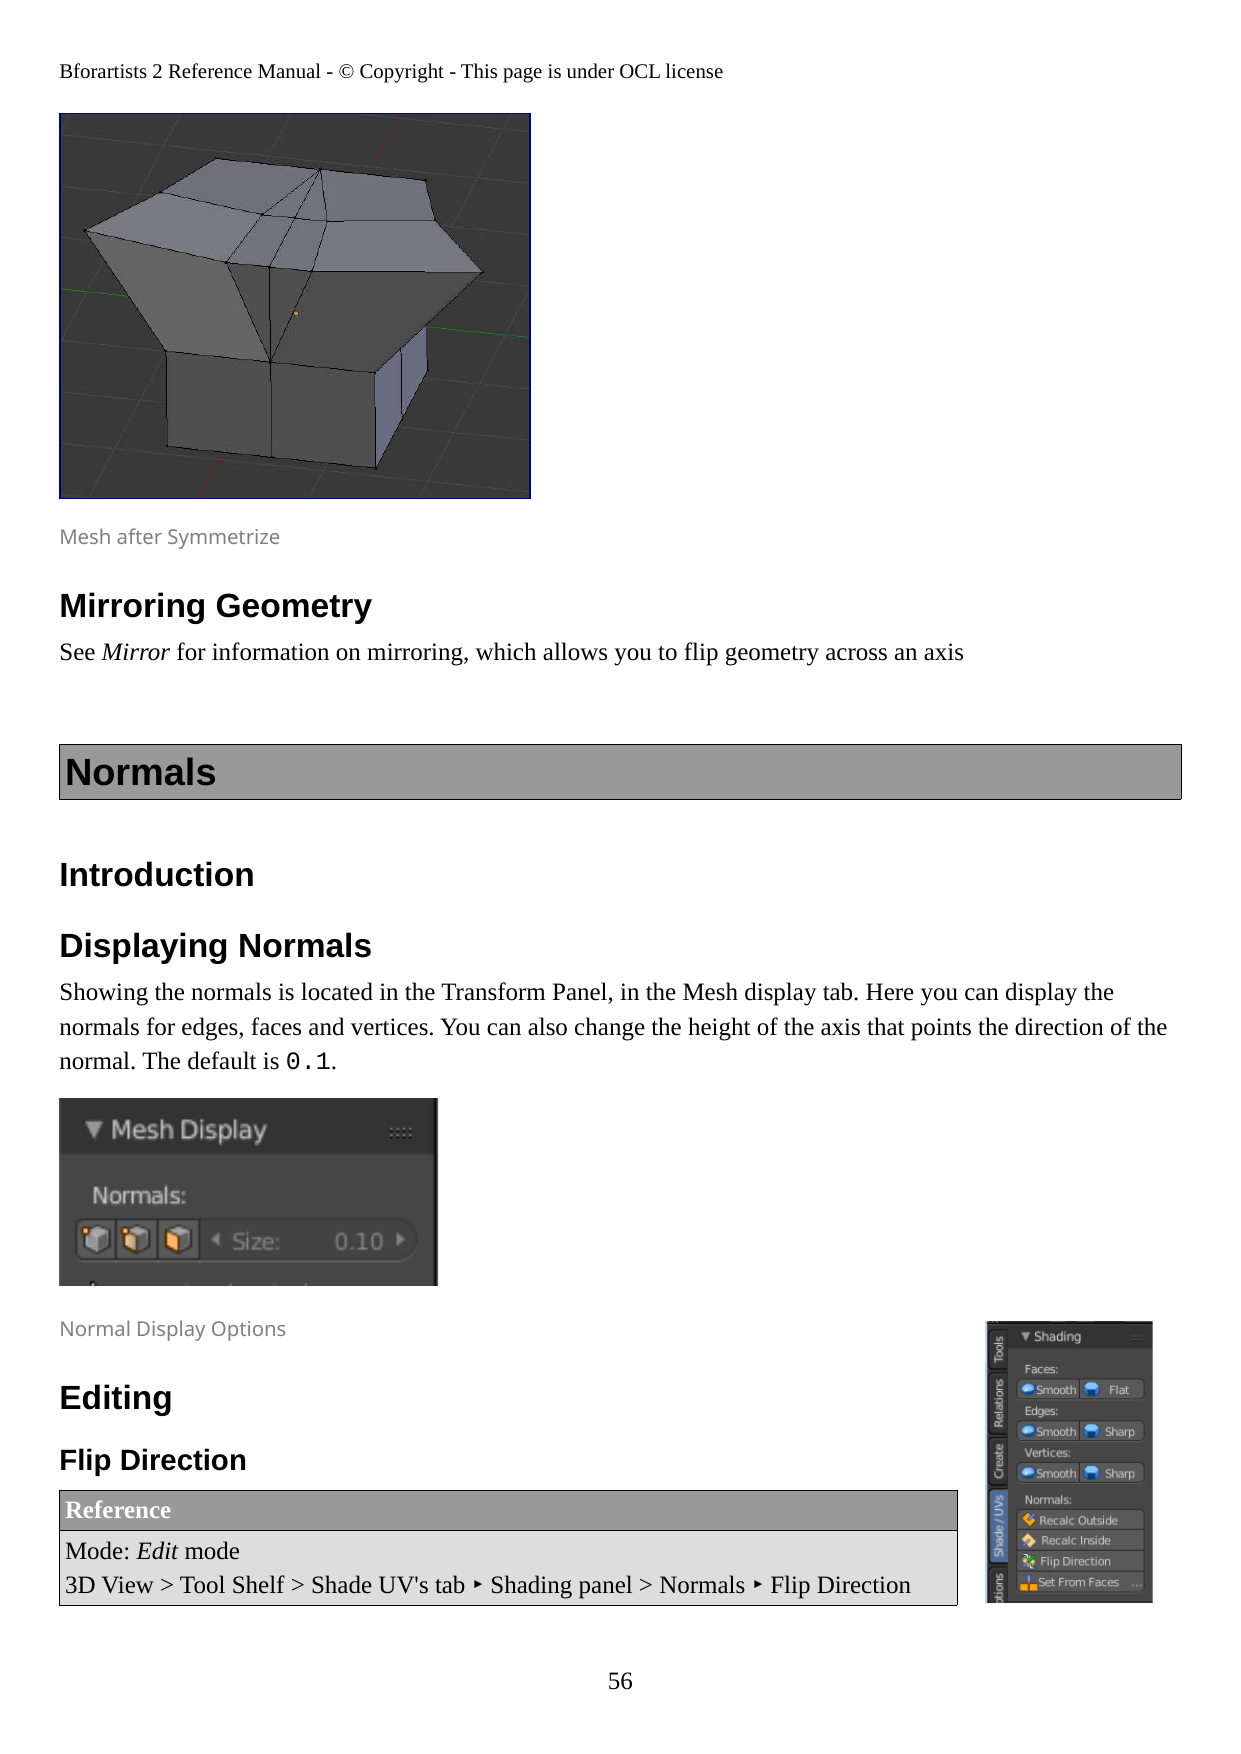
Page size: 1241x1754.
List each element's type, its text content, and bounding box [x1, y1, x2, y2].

picture [985, 1321, 1153, 1603]
table_header Normals [60, 745, 1181, 799]
subtitle Displaying Normals [59, 926, 1181, 965]
table_cell Mode: Edit mode 3D View > Tool Shelf > Shade UV's tab ‣ Shading panel > Normals ‣ Flip Direction [60, 1531, 957, 1605]
subtitle Mirroring Geometry [59, 586, 1181, 625]
text See Mirror for information on mirroring, which allows you to flip geometry across an axis [59, 637, 1181, 666]
subtitle Flip Direction [59, 1443, 985, 1477]
picture [59, 1098, 439, 1286]
text Normal Display Options [59, 1311, 1181, 1342]
picture [61, 114, 529, 498]
table_header Reference [60, 1491, 957, 1530]
subtitle [1153, 1443, 1181, 1477]
subtitle [1153, 1378, 1181, 1416]
subtitle Editing [59, 1378, 985, 1416]
text Showing the normals is located in the Transform Panel, in the Mesh display tab. Here you can display the normals for edges, faces and vertices. You can also change the height of the axis that points the direction of the normal. The default is 0.1. [59, 977, 1181, 1077]
subtitle Introduction [59, 854, 1181, 893]
text Mesh after Symmetrize [59, 519, 1181, 551]
